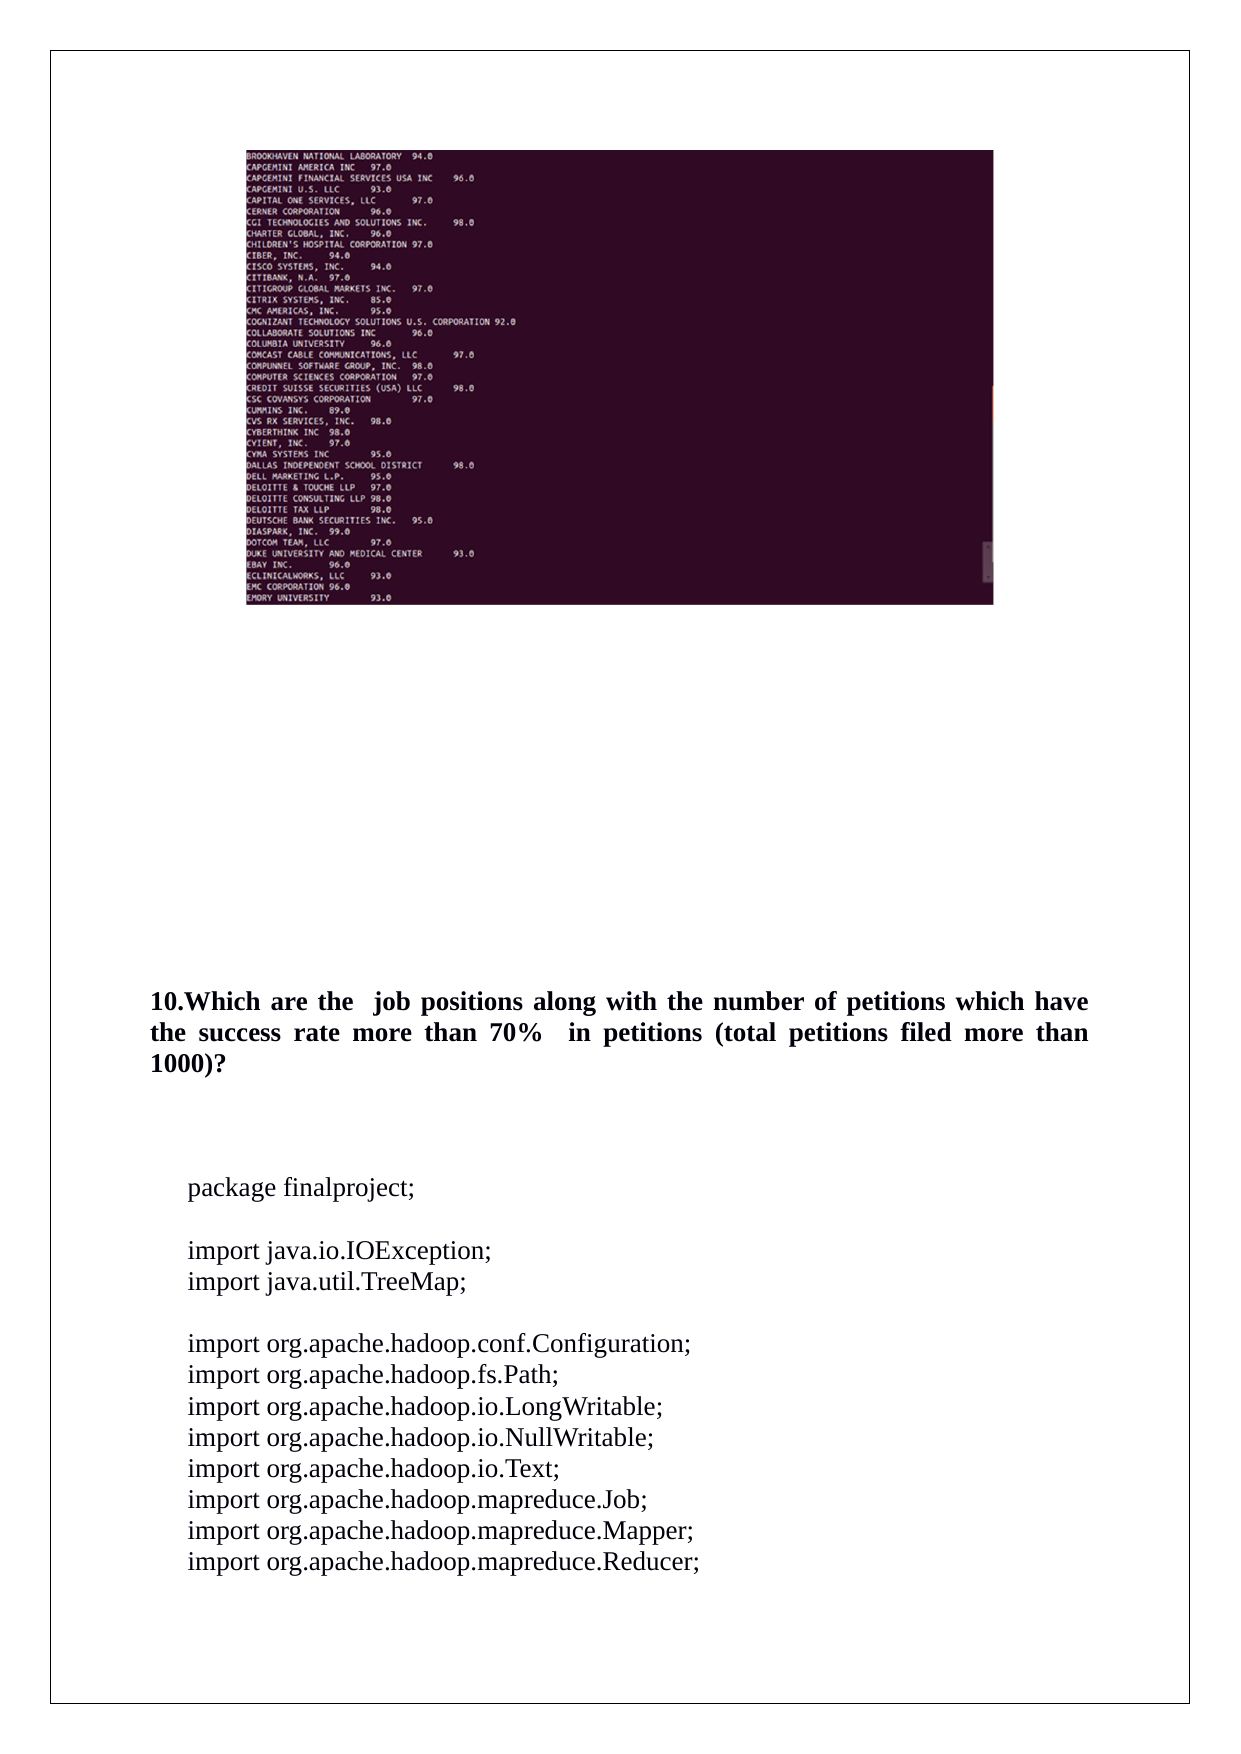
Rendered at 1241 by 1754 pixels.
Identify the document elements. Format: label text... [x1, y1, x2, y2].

text import org.apache.hadoop.conf.Configuration; [187, 1327, 1090, 1358]
text import org.apache.hadoop.io.NullWritable; [187, 1421, 1090, 1452]
text 10.Which are the job positions along with the number of petitions which have the success rate more than 70% in petitions (total petitions filed more than 1000)? [150, 985, 1090, 1078]
text import org.apache.hadoop.fs.Path; [187, 1358, 1090, 1389]
text import org.apache.hadoop.io.LongWritable; [187, 1389, 1090, 1421]
text import java.io.IOException; [187, 1234, 1090, 1265]
text import org.apache.hadoop.io.Text; [187, 1452, 1090, 1483]
text import org.apache.hadoop.mapreduce.Job; [187, 1483, 1090, 1514]
text package finalproject; [187, 1172, 1090, 1203]
text import java.util.TreeMap; [187, 1265, 1090, 1296]
picture [246, 150, 994, 605]
text import org.apache.hadoop.mapreduce.Reducer; [187, 1545, 1090, 1576]
text import org.apache.hadoop.mapreduce.Mapper; [187, 1514, 1090, 1545]
